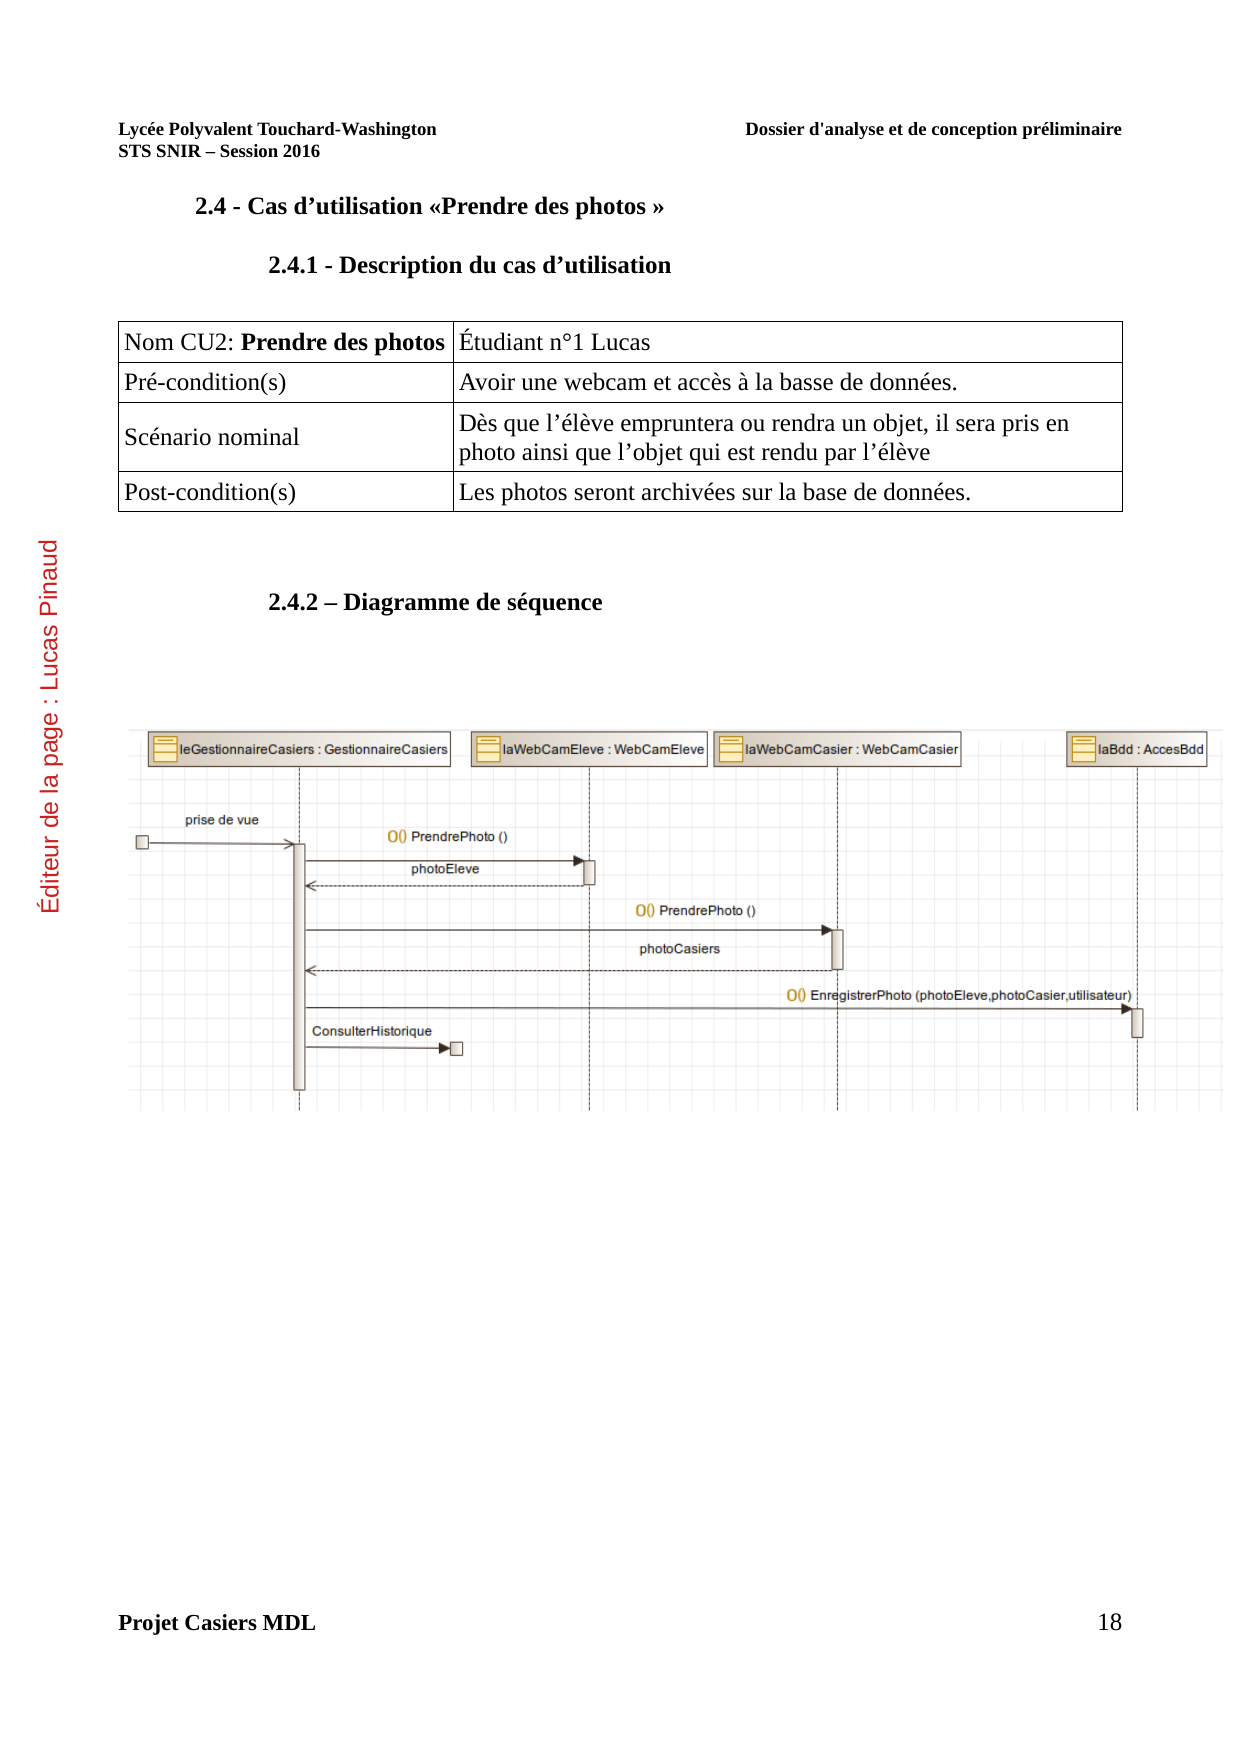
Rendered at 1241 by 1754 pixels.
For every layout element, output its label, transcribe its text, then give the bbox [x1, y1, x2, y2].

table_cell Scénario nominal [119, 403, 453, 471]
table_cell Pré-condition(s) [119, 363, 453, 402]
table_cell Les photos seront archivées sur la base de données. [454, 472, 1122, 511]
picture [128, 729, 1223, 1111]
table_header Nom CU2: Prendre des photos [119, 322, 453, 362]
table_cell Dès que l’élève empruntera ou rendra un objet, il sera pris en photo ainsi que l’objet qui est rendu par l’élève [454, 403, 1122, 471]
subtitle 2.4 - Cas d’utilisation «Prendre des photos » [195, 191, 1122, 219]
table_cell Avoir une webcam et accès à la basse de données. [454, 363, 1122, 402]
table_cell Post-condition(s) [119, 472, 453, 511]
subtitle 2.4.1 - Description du cas d’utilisation [118, 247, 1122, 280]
table_header Étudiant n°1 Lucas [454, 322, 1122, 362]
subtitle 2.4.2 – Diagramme de séquence [118, 583, 1122, 617]
